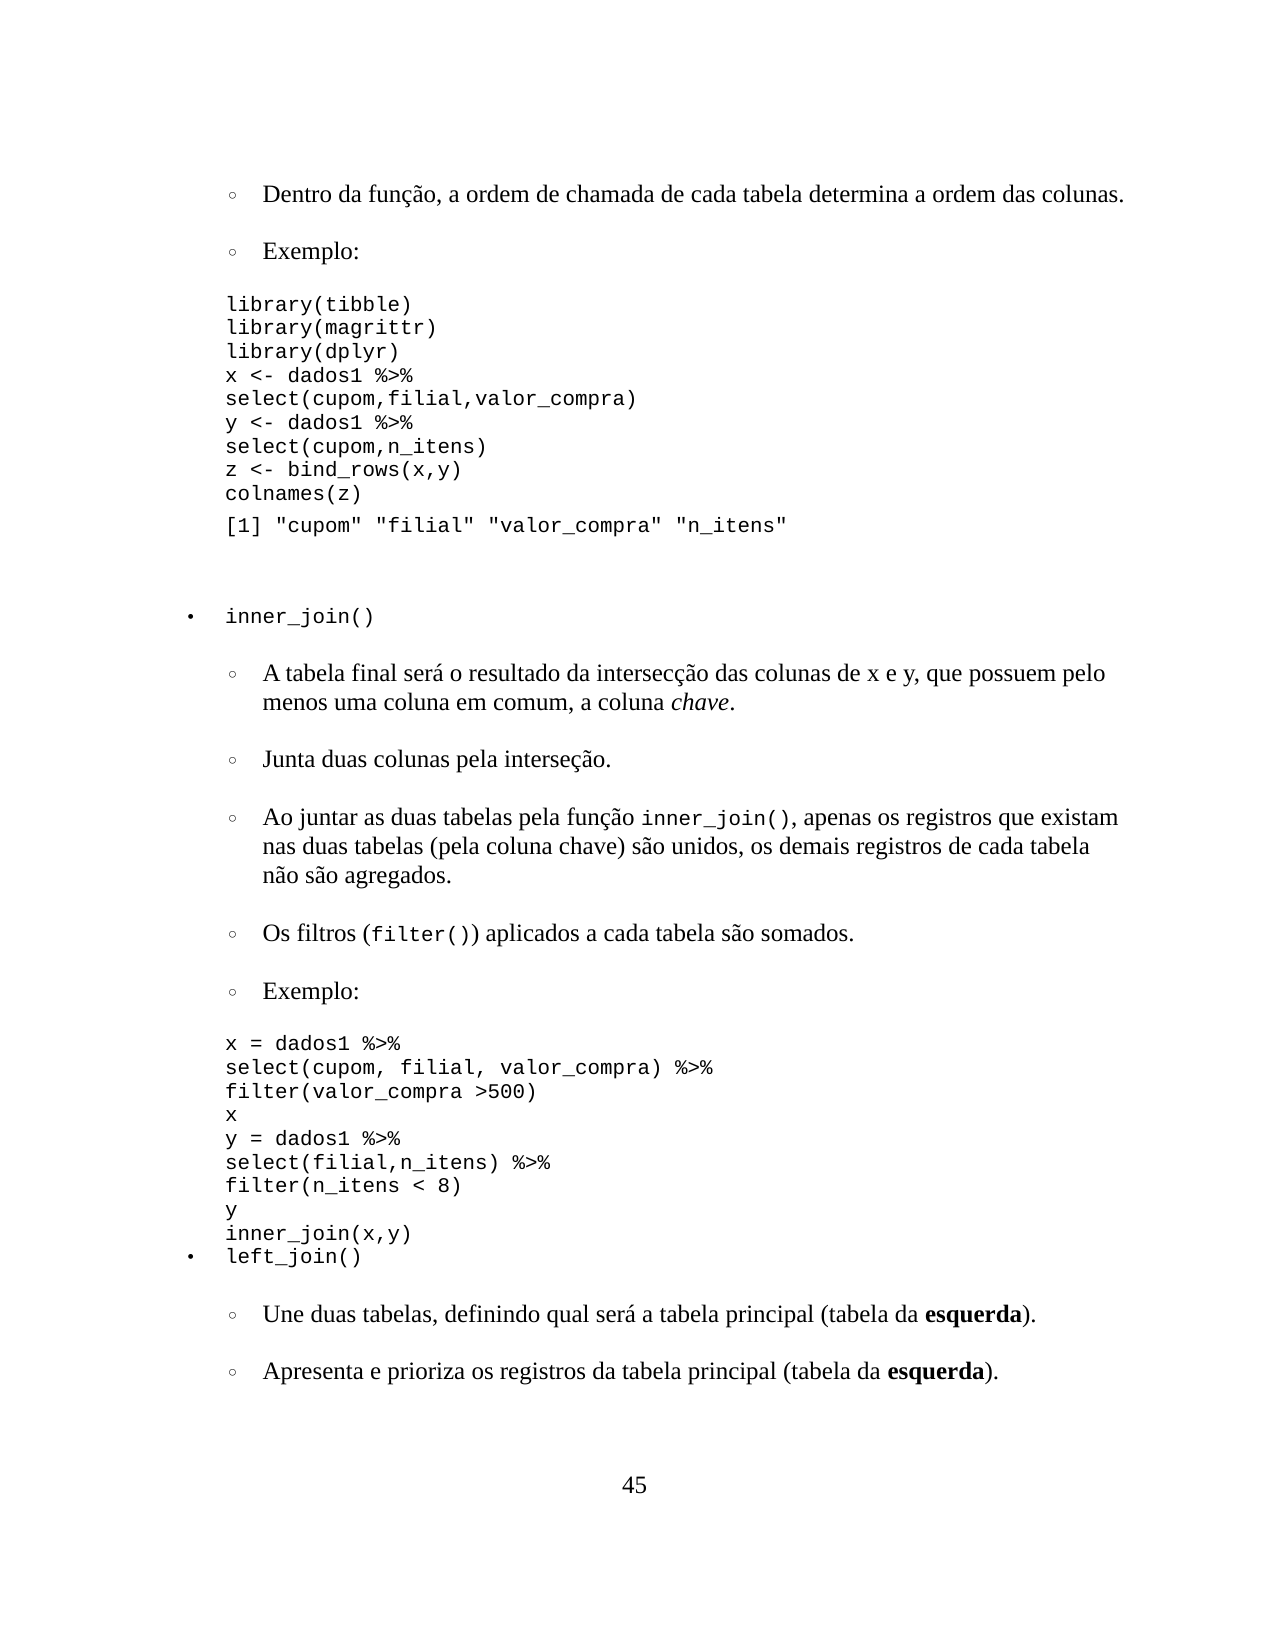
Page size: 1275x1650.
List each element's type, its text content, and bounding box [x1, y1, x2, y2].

list select(cupom,n_itens) [187, 436, 1125, 459]
list select(cupom, filial, valor_compra) %>% [187, 1057, 1125, 1081]
list inner_join() [187, 606, 1125, 658]
list x [187, 1104, 1125, 1128]
list Apresenta e prioriza os registros da tabela principal (tabela da esquerda). [225, 1356, 1125, 1414]
list Ao juntar as duas tabelas pela função inner_join(), apenas os registros que existam nas duas tabelas (pela coluna chave) são unidos, os demais registros de cada tabela não são agregados. [225, 802, 1125, 918]
list colnames(z) [187, 483, 1125, 507]
list [1] "cupom" "filial" "valor_compra" "n_itens" [187, 516, 1125, 568]
list x = dados1 %>% [187, 1033, 1125, 1057]
list library(magrittr) [187, 317, 1125, 341]
list y [187, 1199, 1125, 1223]
list x <- dados1 %>% [187, 365, 1125, 388]
list select(cupom,filial,valor_compra) [187, 388, 1125, 412]
list Dentro da função, a ordem de chamada de cada tabela determina a ordem das colunas. [225, 179, 1125, 236]
list library(dplyr) [187, 341, 1125, 365]
list filter(n_itens < 8) [187, 1175, 1125, 1199]
list left_join() [187, 1246, 1125, 1299]
list filter(valor_compra >500) [187, 1081, 1125, 1104]
list y <- dados1 %>% [187, 412, 1125, 436]
list Os filtros (filter()) aplicados a cada tabela são somados. [225, 918, 1125, 976]
list Junta duas colunas pela interseção. [225, 744, 1125, 802]
list inner_join(x,y) [187, 1223, 1125, 1246]
list Une duas tabelas, definindo qual será a tabela principal (tabela da esquerda). [225, 1299, 1125, 1356]
list Exemplo: [225, 976, 1125, 1033]
list library(tibble) [187, 294, 1125, 317]
list z <- bind_rows(x,y) [187, 459, 1125, 483]
list Exemplo: [225, 236, 1125, 294]
list [225, 150, 1125, 179]
list y = dados1 %>% [187, 1128, 1125, 1152]
list select(filial,n_itens) %>% [187, 1152, 1125, 1175]
list A tabela final será o resultado da intersecção das colunas de x e y, que possuem pelo menos uma coluna em comum, a coluna chave. [225, 658, 1125, 744]
